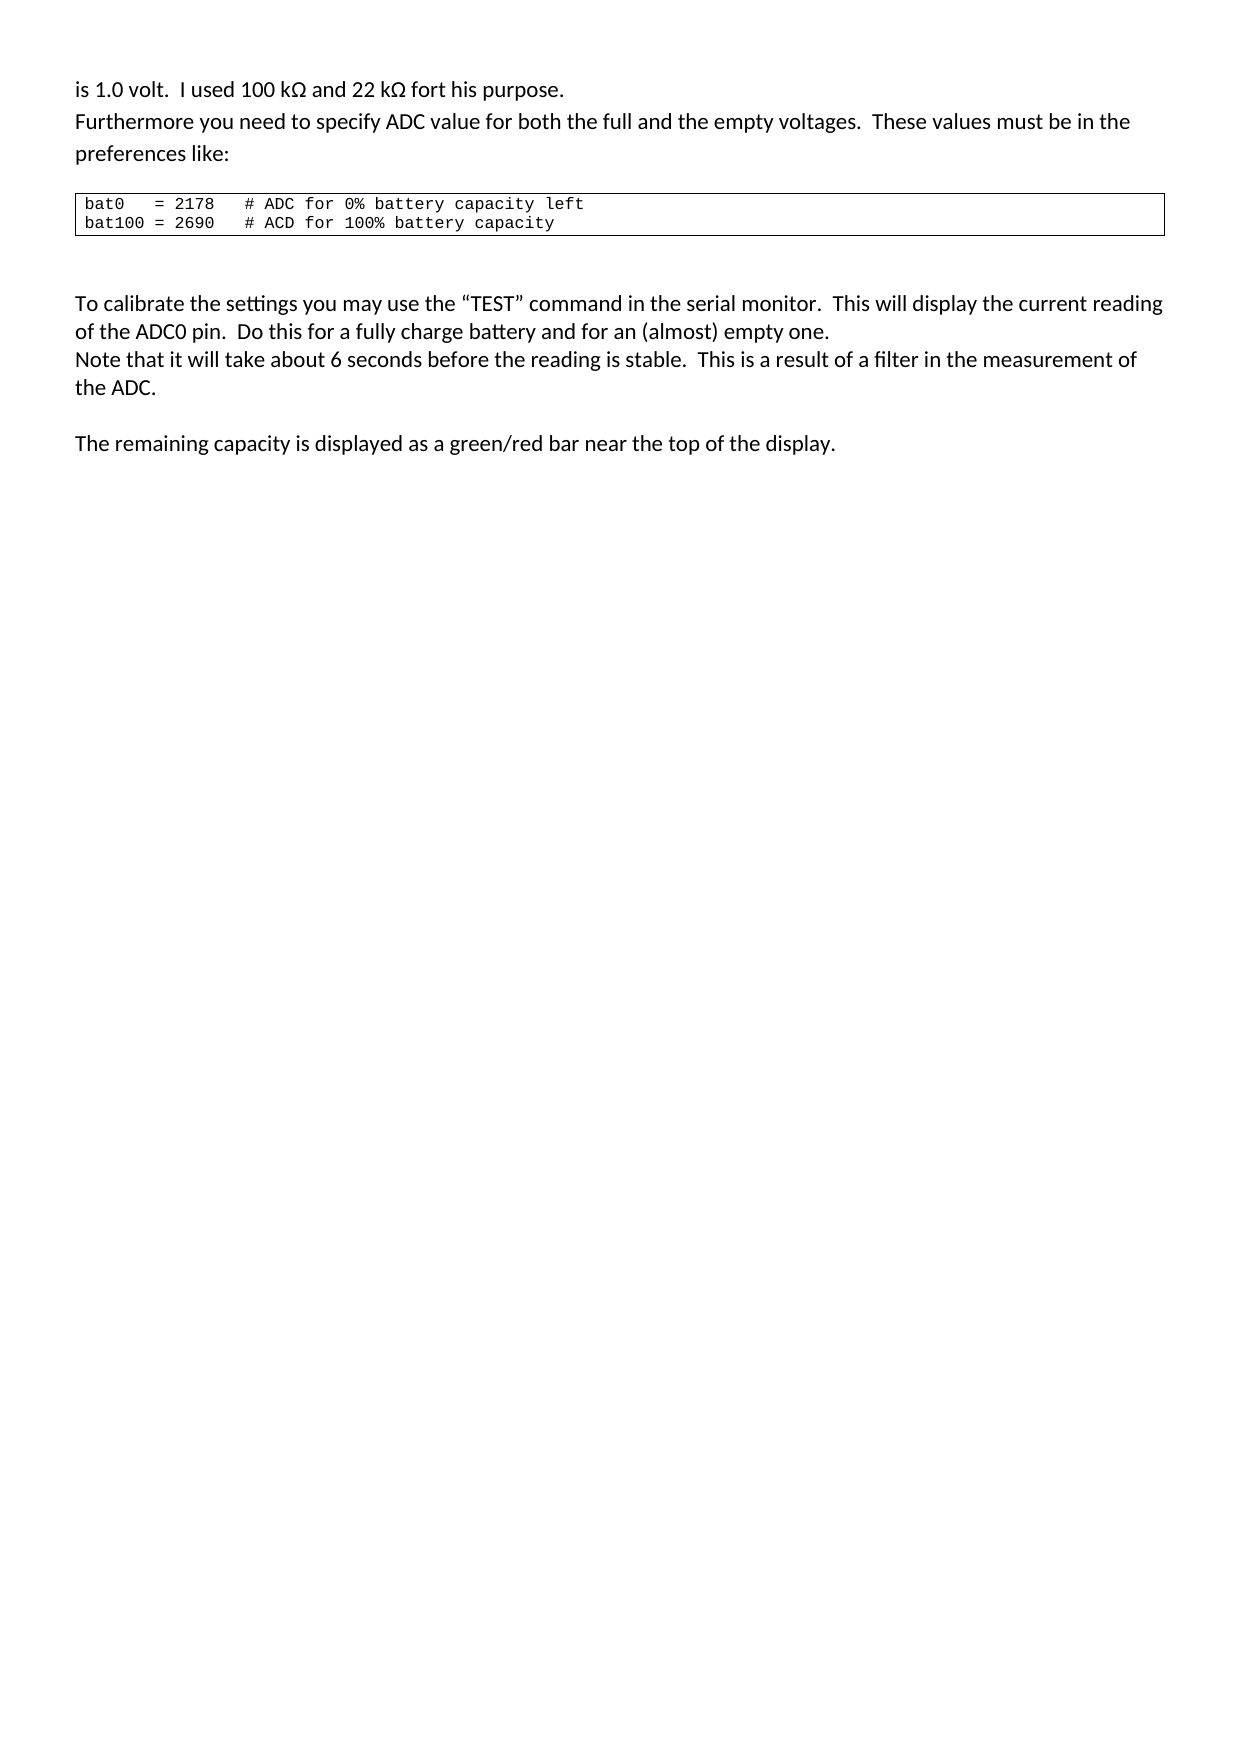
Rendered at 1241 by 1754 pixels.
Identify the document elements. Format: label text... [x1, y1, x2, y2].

text To calibrate the settings you may use the “TEST” command in the serial monitor. This will display the current reading of the ADC0 pin. Do this for a fully charge battery and for an (almost) empty one. Note that it will take about 6 seconds before the reading is stable. This is a result of a filter in the measurement of the ADC. [75, 289, 1165, 401]
text bat100 = 2690 # ACD for 100% battery capacity [76, 211, 1164, 235]
text The remaining capacity is displayed as a green/red bar near the top of the display. [75, 429, 1165, 457]
text is 1.0 volt. I used 100 kΩ and 22 kΩ fort his purpose. Furthermore you need to specify ADC value for both the full and the empty voltages. These values must be in the preferences like: [75, 75, 1165, 167]
text bat0 = 2178 # ADC for 0% battery capacity left [76, 194, 1164, 211]
